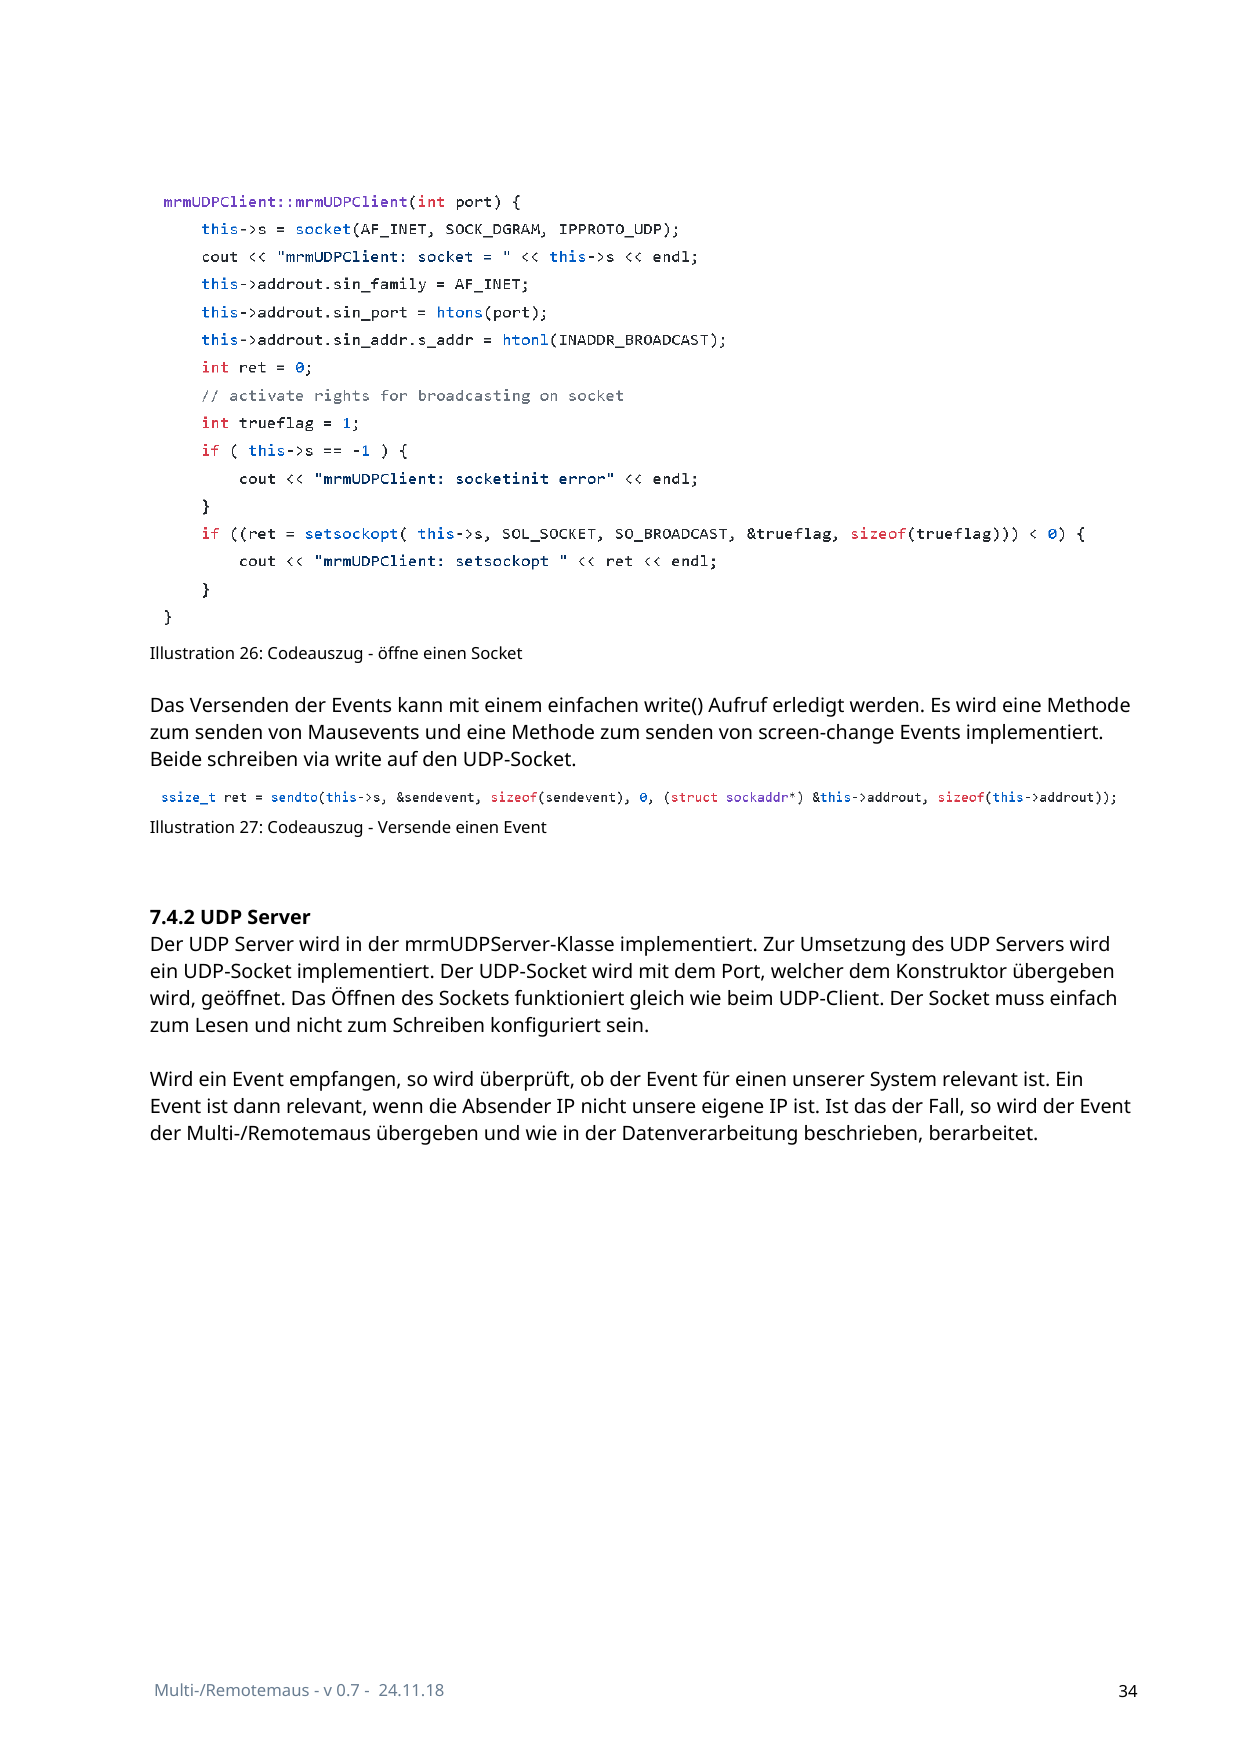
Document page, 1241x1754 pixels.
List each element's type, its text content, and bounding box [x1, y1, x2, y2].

text Der UDP Server wird in der mrmUDPServer-Klasse implementiert. Zur Umsetzung des UDP Servers wird ein UDP-Socket implementiert. Der UDP-Socket wird mit dem Port, welcher dem Konstruktor übergeben wird, geöffnet. Das Öffnen des Sockets funktioniert gleich wie beim UDP-Client. Der Socket muss einfach zum Lesen und nicht zum Schreiben konfiguriert sein. [149, 930, 1136, 1038]
picture [149, 783, 1136, 817]
text Illustration : Codeauszug - öffne einen Socket [149, 642, 1136, 664]
subtitle UDP Server [149, 903, 1136, 930]
text Das Versenden der Events kann mit einem einfachen write() Aufruf erledigt werden. Es wird eine Methode zum senden von Mausevents und eine Methode zum senden von screen-change Events implementiert. Beide schreiben via write auf den UDP-Socket. [149, 691, 1136, 772]
picture [149, 183, 1136, 642]
text Wird ein Event empfangen, so wird überprüft, ob der Event für einen unserer System relevant ist. Ein Event ist dann relevant, wenn die Absender IP nicht unsere eigene IP ist. Ist das der Fall, so wird der Event der Multi-/Remotemaus übergeben und wie in der Datenverarbeitung beschrieben, berarbeitet. [149, 1065, 1136, 1146]
text Illustration : Codeauszug - Versende einen Event [149, 817, 1136, 839]
